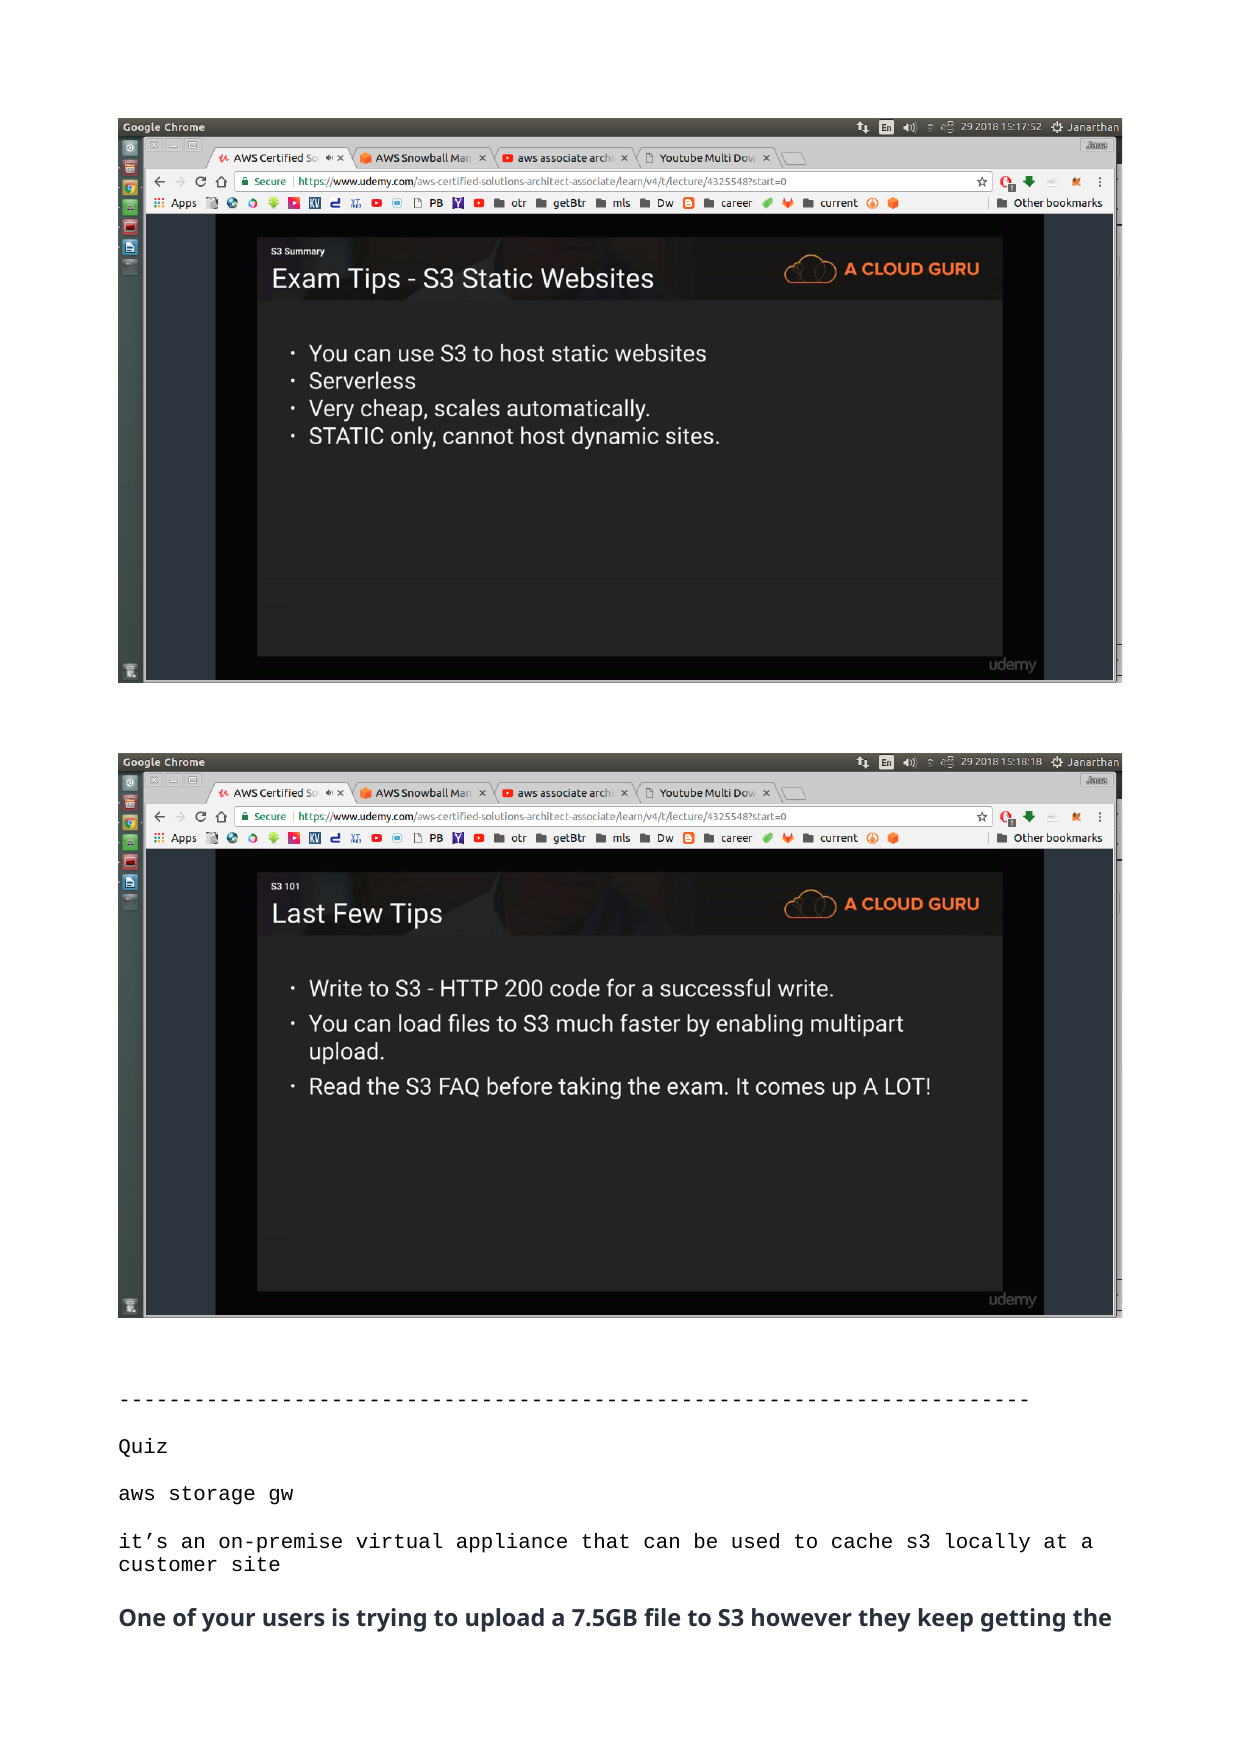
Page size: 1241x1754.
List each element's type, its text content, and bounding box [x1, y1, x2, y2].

text ------------------------------------------------------------------------- [118, 1389, 1122, 1412]
picture [118, 753, 1123, 1318]
text it’s an on-premise virtual appliance that can be used to cache s3 locally at a customer site [118, 1531, 1122, 1578]
text One of your users is trying to upload a 7.5GB file to S3 however they keep getting the [118, 1602, 1122, 1633]
text aws storage gw [118, 1483, 1122, 1507]
picture [118, 118, 1123, 683]
text Quiz [118, 1436, 1122, 1460]
